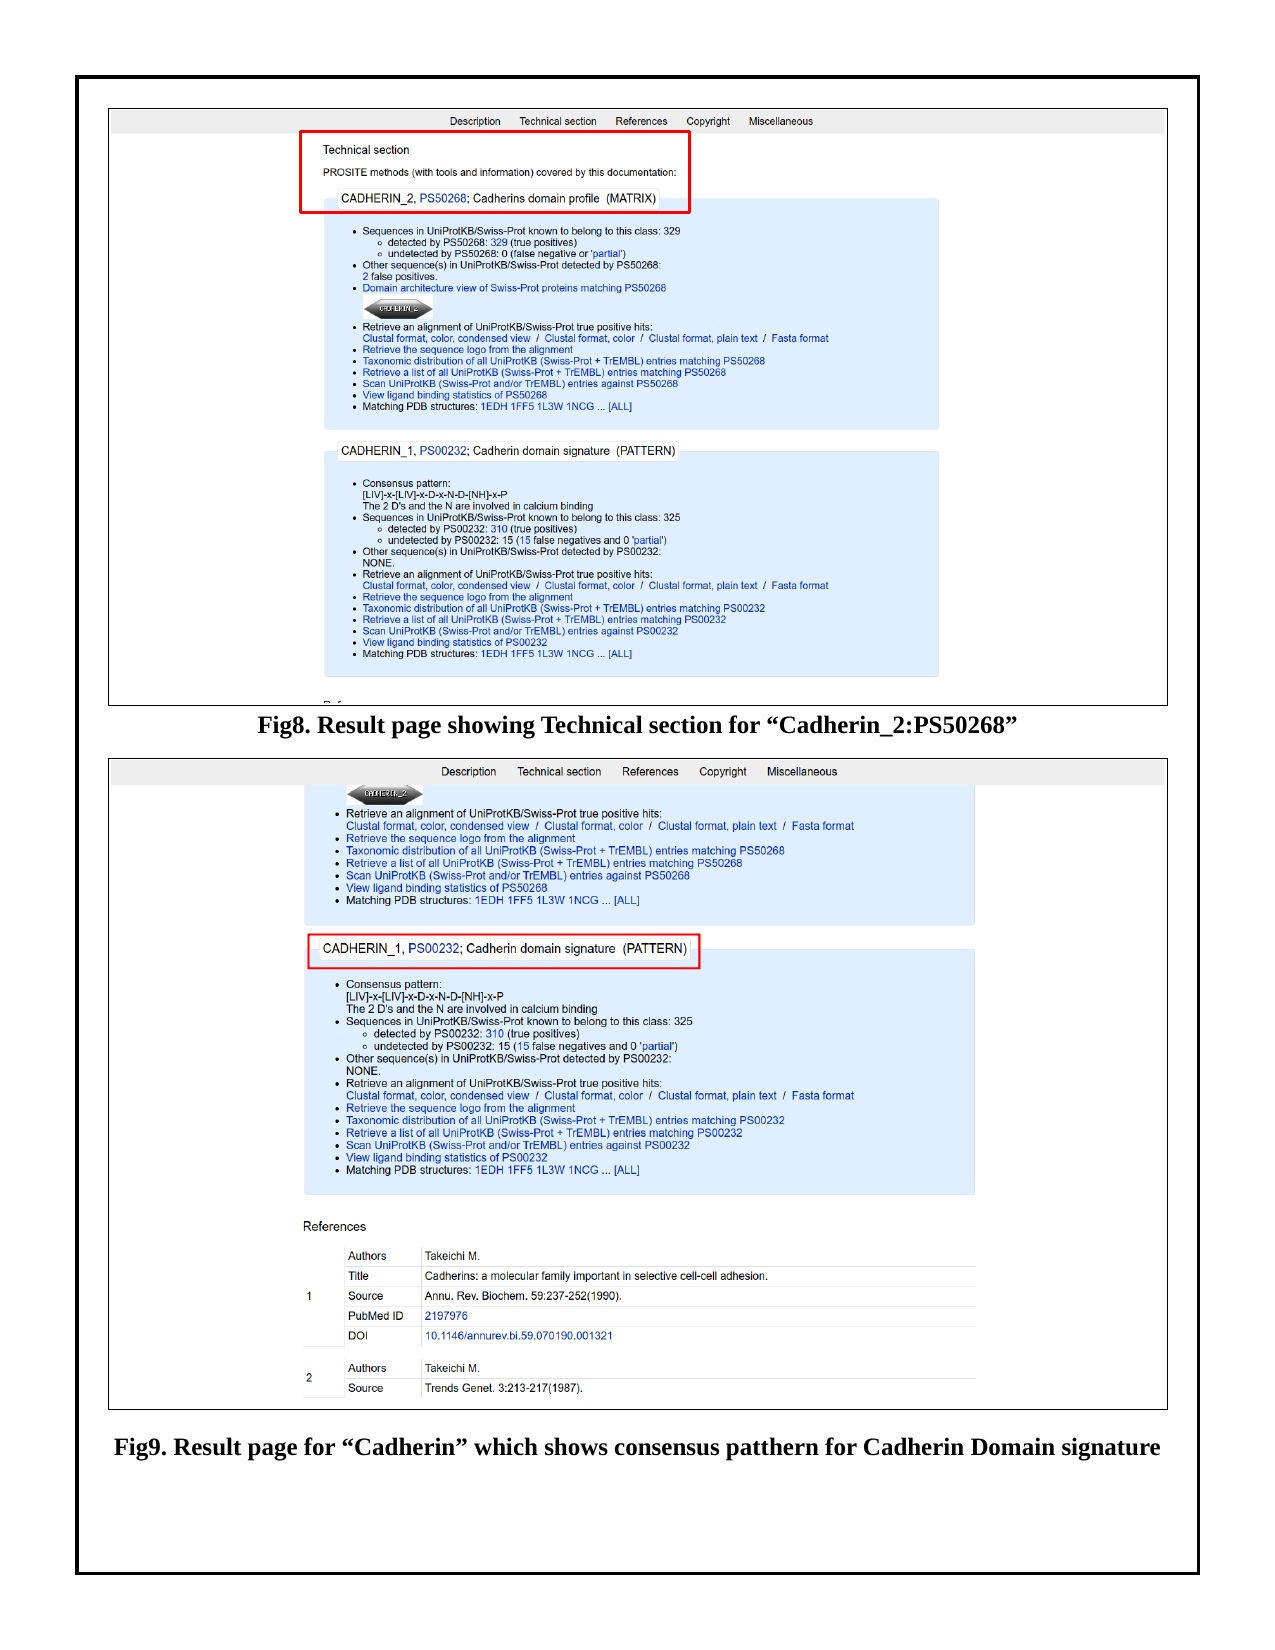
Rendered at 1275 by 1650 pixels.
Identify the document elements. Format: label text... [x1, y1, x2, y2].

picture [110, 110, 1165, 703]
picture [110, 760, 1165, 1406]
text Fig9. Result page for “Cadherin” which shows consensus patthern for Cadherin Domain signature [108, 1410, 1167, 1461]
text Fig8. Result page showing Technical section for “Cadherin_2:PS50268” [108, 706, 1167, 738]
text [109, 759, 1167, 1409]
